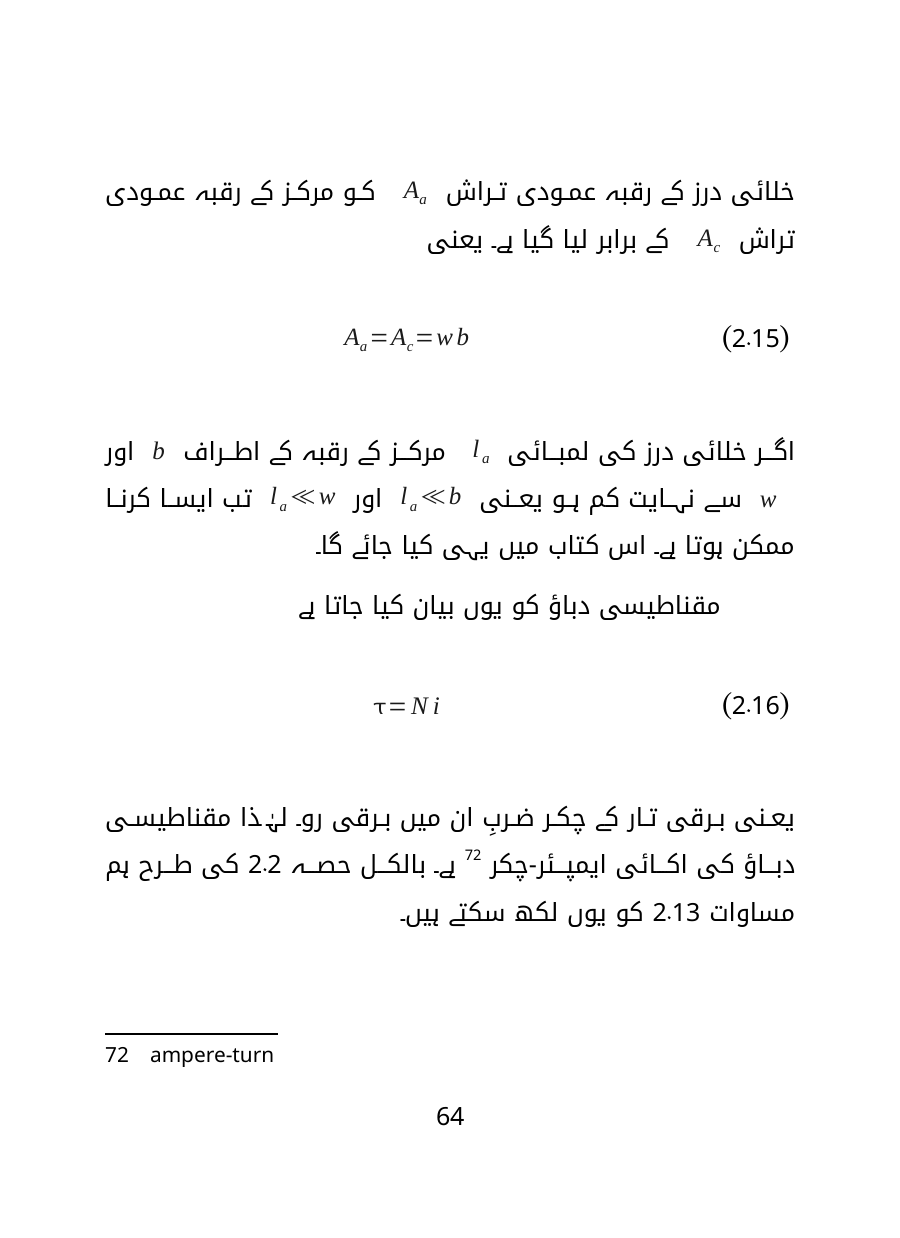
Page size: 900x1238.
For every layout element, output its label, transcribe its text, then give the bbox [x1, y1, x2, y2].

table_header [105, 676, 700, 748]
table_header (2.15) [699, 310, 795, 381]
table_header [105, 310, 699, 381]
text ampere-turn [105, 1040, 795, 1068]
text خلائی درز کے رقبہ عمودی تراش کو مرکز کے رقبہ عمودی تراش کے برابر لیا گیا ہے۔ یعنی [105, 168, 795, 263]
text مقناطیسی دباؤ کو یوں بیان کیا جاتا ہے [105, 582, 795, 630]
text یعنی برقی تار کے چکر ضربِ ان میں برقی رو۔ لہٰذا مقناطیسی دباؤ کی اکائی ایمپئر-چکر ہے۔ بالکل حصہ 2.2 کی طرح ہم مساوات 2.13 کو یوں لکھ سکتے ہیں۔ [105, 794, 795, 937]
table_header (2.16) [700, 676, 795, 748]
text اگر خلائی درز کی لمبائی مرکز کے رقبہ کے اطرافاورسے نہایت کم ہو یعنیاورتب ایسا کرنا ممکن ہوتا ہے۔ اس کتاب میں یہی کیا جائے گا۔ [105, 428, 795, 570]
